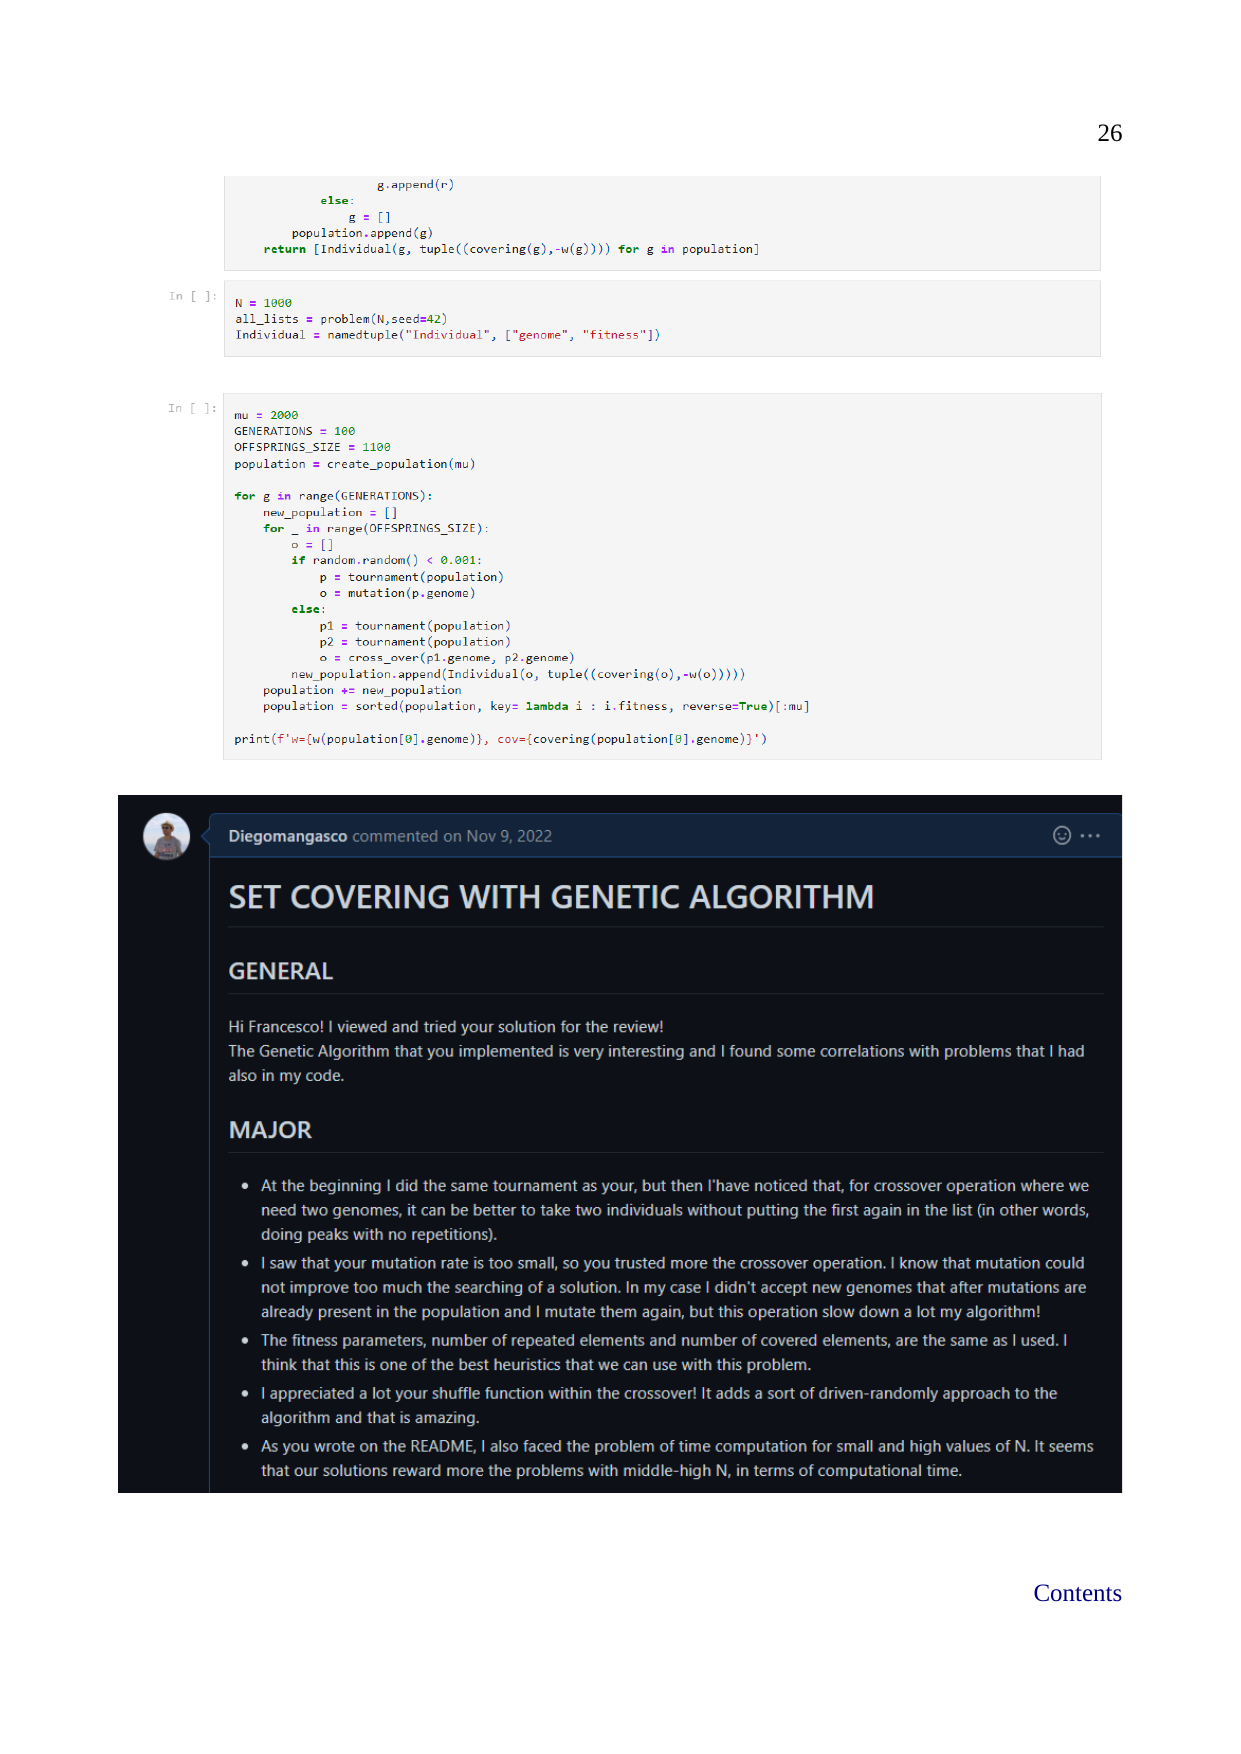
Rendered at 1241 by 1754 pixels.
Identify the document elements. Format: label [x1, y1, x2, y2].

picture [118, 795, 1123, 1493]
picture [118, 176, 1123, 362]
picture [118, 390, 1123, 767]
